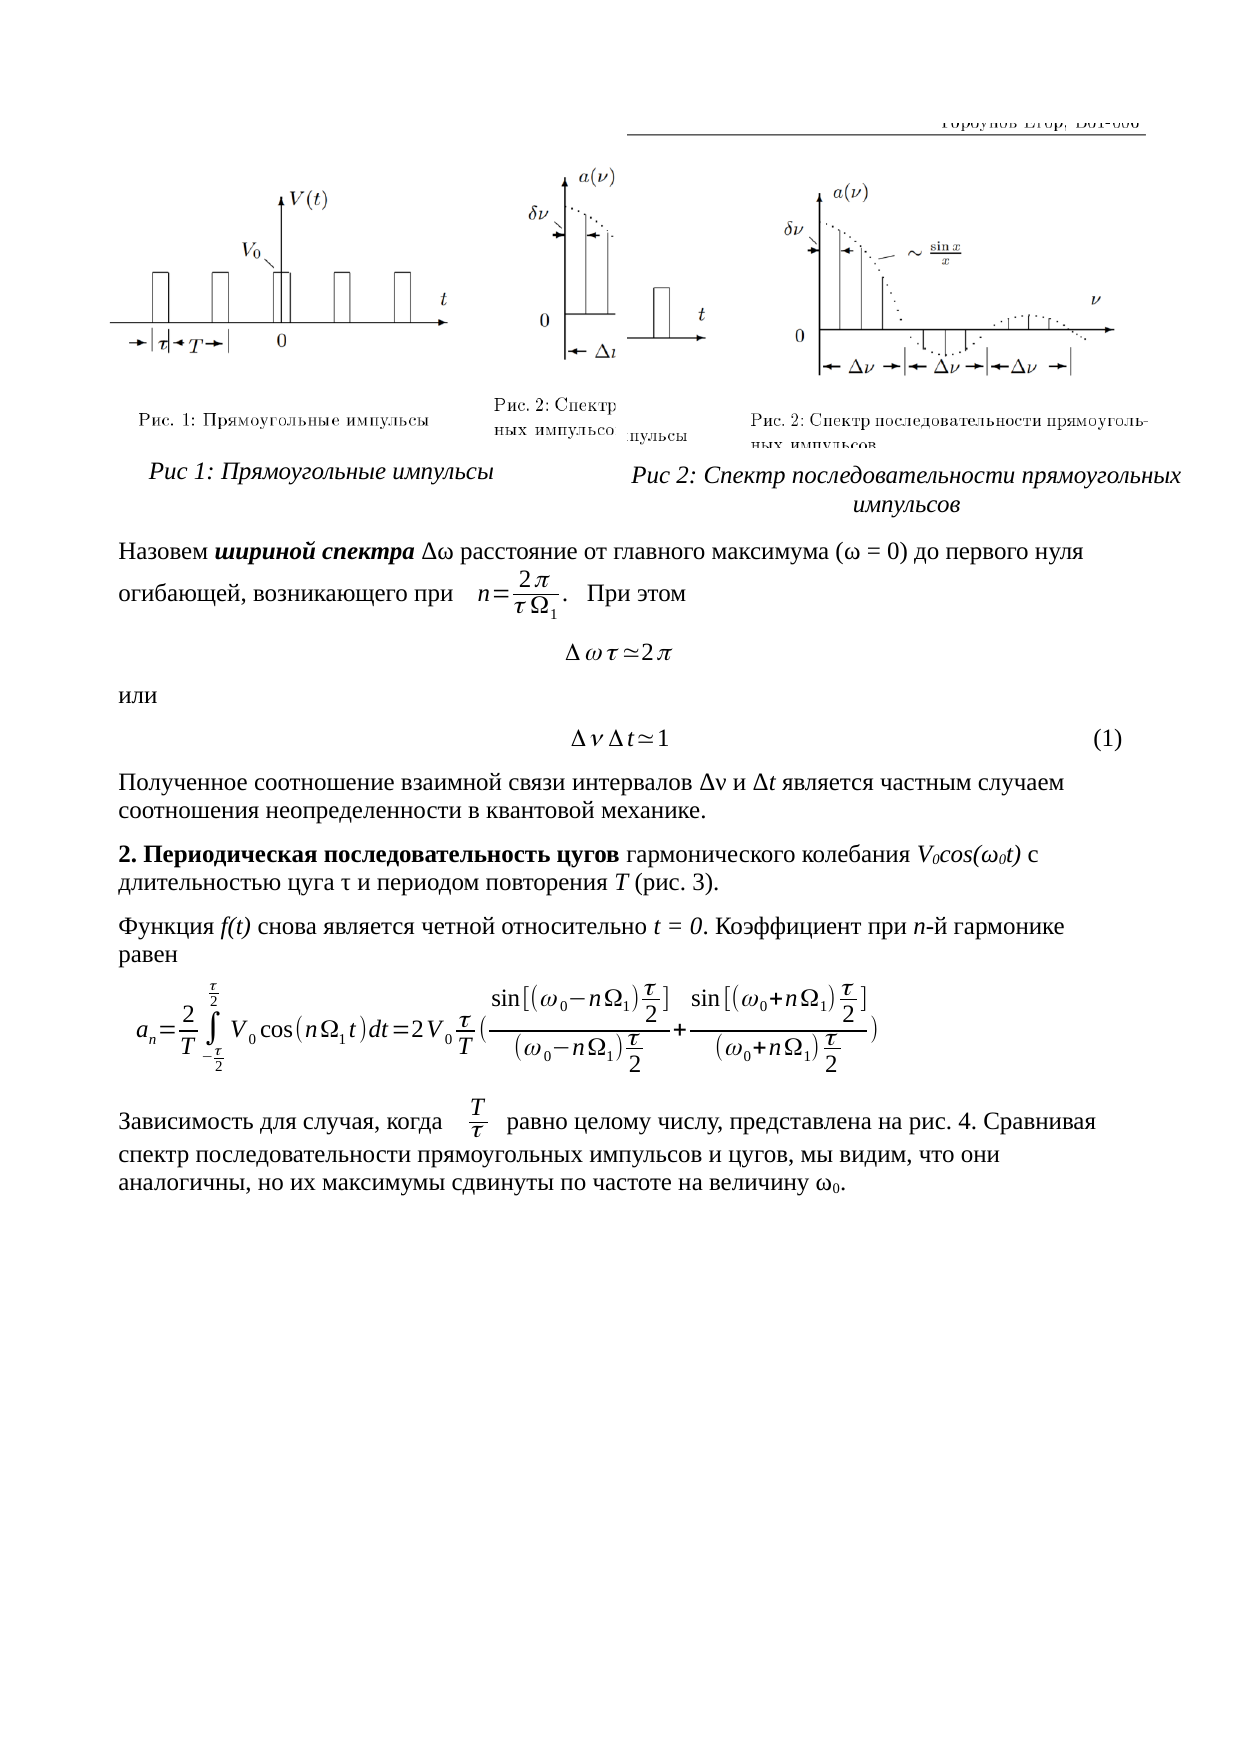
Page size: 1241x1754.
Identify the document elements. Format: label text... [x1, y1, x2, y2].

text 2. Периодическая последовательность цугов гармонического колебания V0cos(ω0t) с длительностью цуга τ и периодом повторения Т (рис. 3). [118, 839, 1122, 896]
text Назовем шириной спектра Δω расстояние от главного максимума (ω = 0) до первого нуля огибающей, возникающего при При этом [118, 536, 1122, 623]
picture [866, 123, 1188, 448]
picture [29, 123, 344, 444]
text Полученное соотношение взаимной связи интервалов Δν и Δt является частным случаем соотношения неопределенности в квантовой механике. [118, 767, 1122, 824]
table_header Рис 2: Спектр последовательности прямоугольных импульсов [621, 118, 1194, 536]
text (1) [118, 723, 1122, 752]
text или [118, 680, 1122, 709]
table_header Рис 1: Прямоугольные импульсы [24, 118, 621, 536]
text Функция f(t) снова является четной относительно t = 0. Коэффициент при n-й гармонике равен [118, 911, 1122, 968]
text Зависимость для случая, когда равно целому числу, представлена на рис. 4. Сравнивая спектр последовательности прямоугольных импульсов и цугов, мы видим, что они аналогичны, но их максимумы сдвинуты по частоте на величину ω0. [118, 1093, 1122, 1196]
